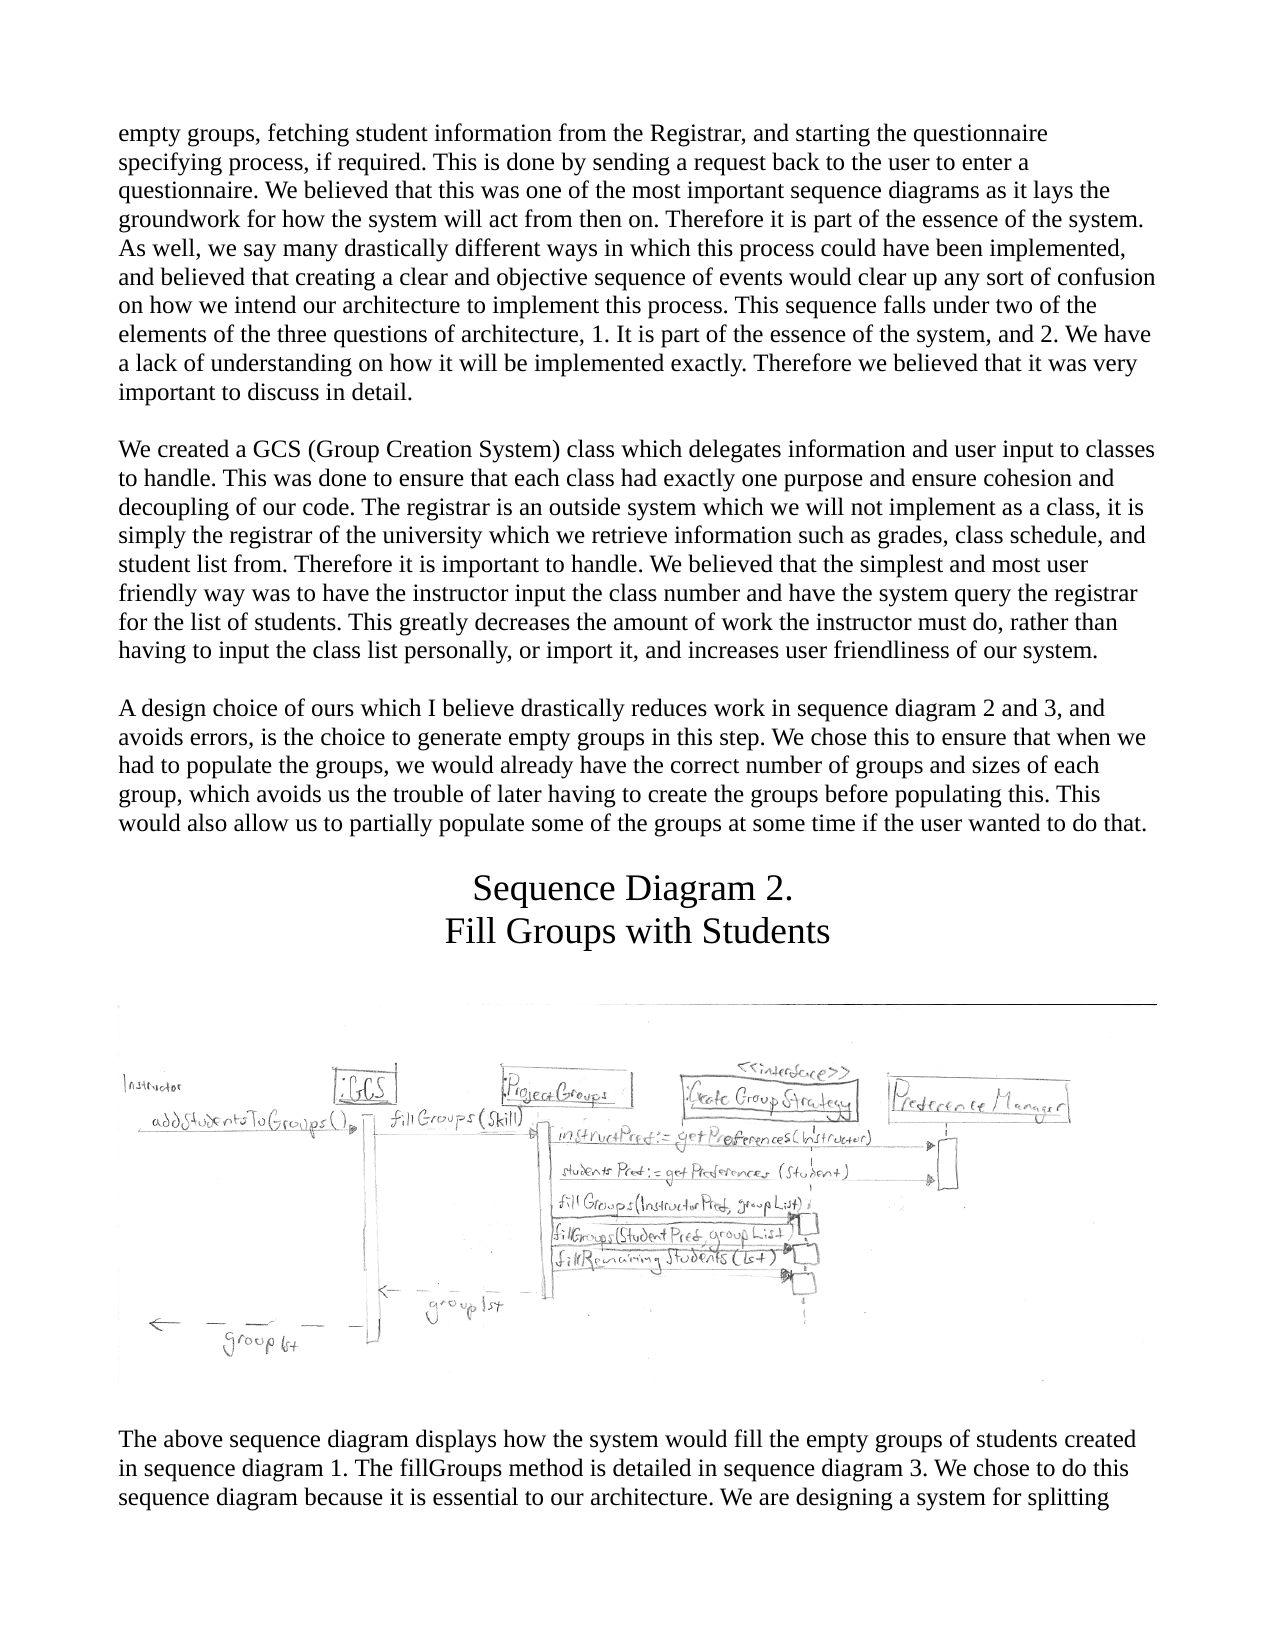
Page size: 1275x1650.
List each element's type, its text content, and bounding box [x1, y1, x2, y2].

text Sequence Diagram 2. [118, 866, 1157, 909]
text empty groups, fetching student information from the Registrar, and starting the questionnaire specifying process, if required. This is done by sending a request back to the user to enter a questionnaire. We believed that this was one of the most important sequence diagrams as it lays the groundwork for how the system will act from then on. Therefore it is part of the essence of the system. As well, we say many drastically different ways in which this process could have been implemented, and believed that creating a clear and objective sequence of events would clear up any sort of confusion on how we intend our architecture to implement this process. This sequence falls under two of the elements of the three questions of architecture, 1. It is part of the essence of the system, and 2. We have a lack of understanding on how it will be implemented exactly. Therefore we believed that it was very important to discuss in detail. [118, 118, 1157, 406]
text We created a GCS (Group Creation System) class which delegates information and user input to classes to handle. This was done to ensure that each class had exactly one purpose and ensure cohesion and decoupling of our code. The registrar is an outside system which we will not implement as a class, it is simply the registrar of the university which we retrieve information such as grades, class schedule, and student list from. Therefore it is important to handle. We believed that the simplest and most user friendly way was to have the instructor input the class number and have the system query the registrar for the list of students. This greatly decreases the amount of work the instructor must do, rather than having to input the class list personally, or import it, and increases user friendliness of our system. [118, 434, 1157, 664]
picture [118, 1004, 1157, 1396]
text A design choice of ours which I believe drastically reduces work in sequence diagram 2 and 3, and avoids errors, is the choice to generate empty groups in this step. We chose this to ensure that when we had to populate the groups, we would already have the correct number of groups and sizes of each group, which avoids us the trouble of later having to create the groups before populating this. This would also allow us to partially populate some of the groups at some time if the user wanted to do that. [118, 693, 1157, 837]
text The above sequence diagram displays how the system would fill the empty groups of students created in sequence diagram 1. The fillGroups method is detailed in sequence diagram 3. We chose to do this sequence diagram because it is essential to our architecture. We are designing a system for splitting [118, 1424, 1157, 1511]
text Fill Groups with Students [118, 909, 1157, 952]
